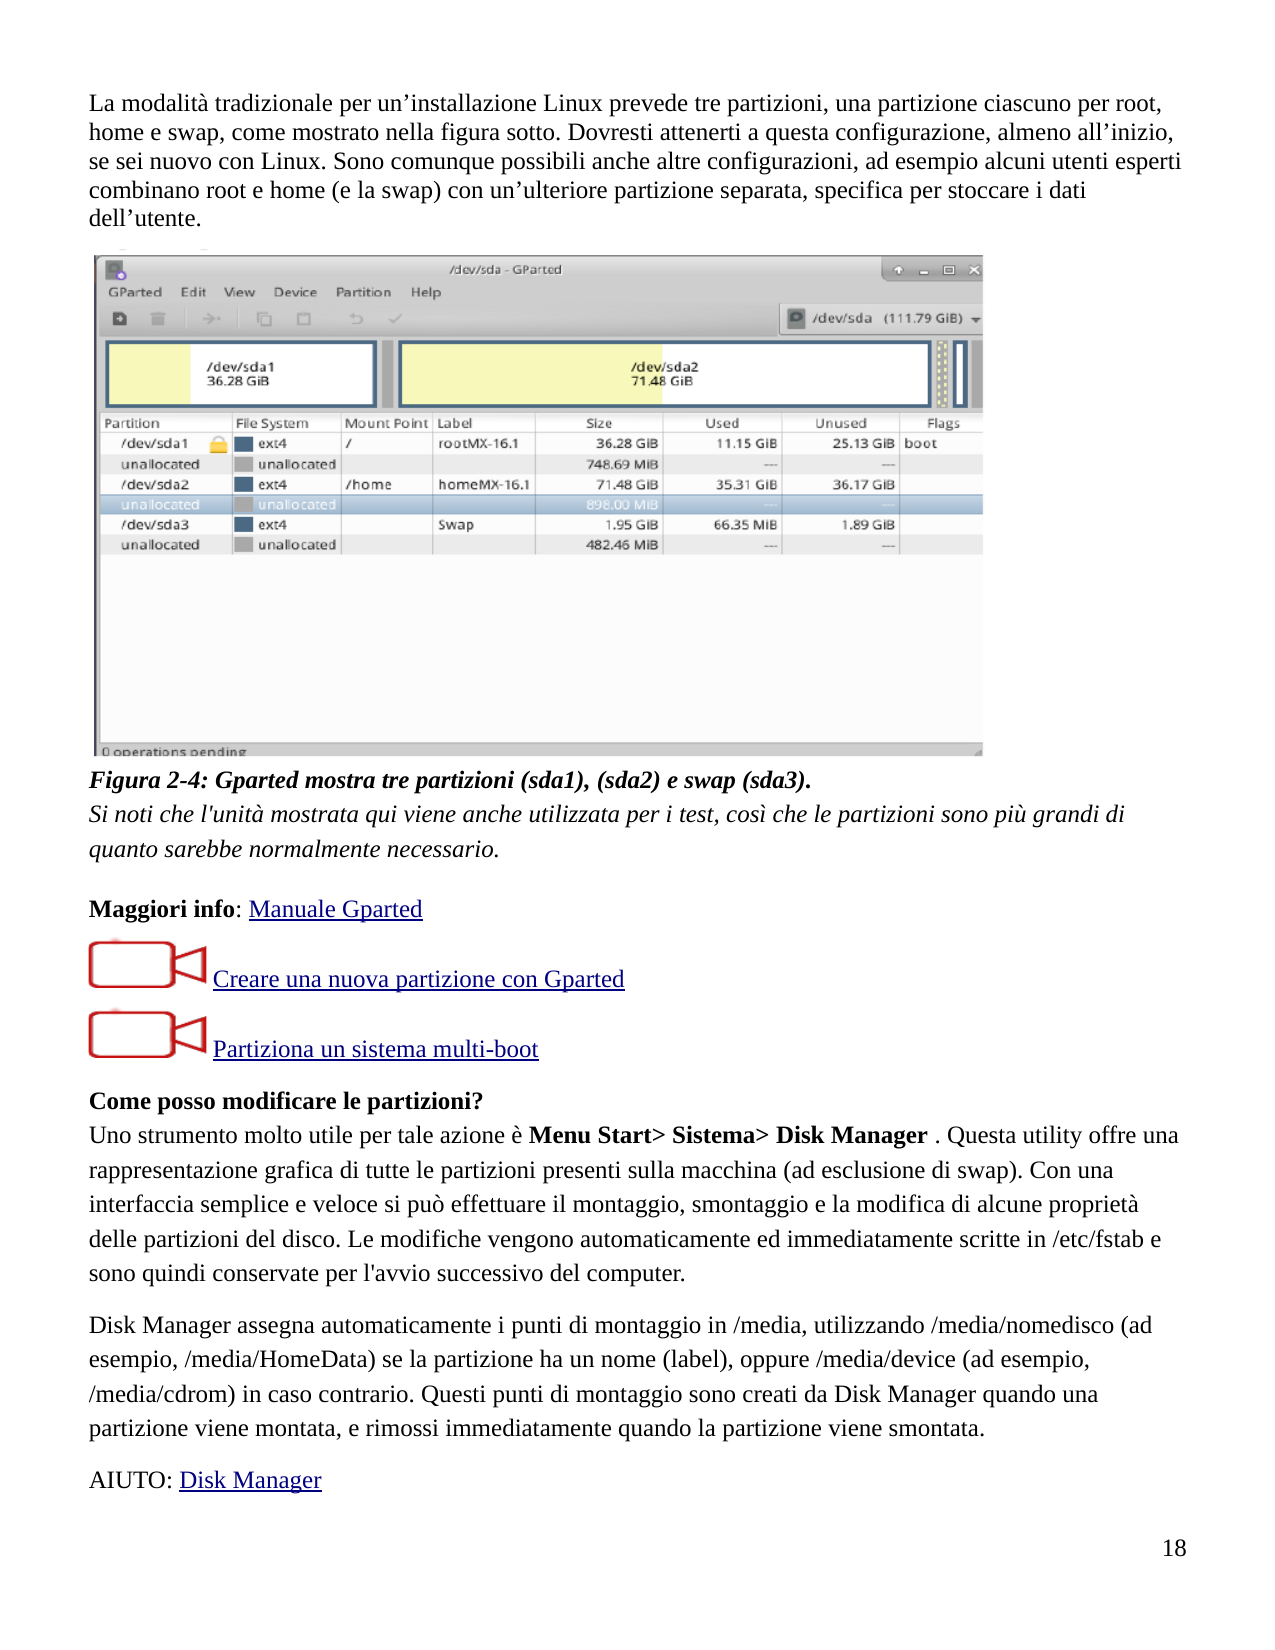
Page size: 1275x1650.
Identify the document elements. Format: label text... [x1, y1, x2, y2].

text Partiziona un sistema multi-boot [88, 999, 1186, 1063]
picture [88, 249, 988, 760]
text Creare una nuova partizione con Gparted [88, 929, 1186, 993]
text Maggiori info: Manuale Gparted [88, 894, 1186, 923]
text AIUTO: Disk Manager [88, 1465, 1186, 1494]
picture [88, 998, 207, 1058]
text La modalità tradizionale per un’installazione Linux prevede tre partizioni, una partizione ciascuno per root, home e swap, come mostrato nella figura sotto. Dovresti attenerti a questa configurazione, almeno all’inizio, se sei nuovo con Linux. Sono comunque possibili anche altre configurazioni, ad esempio alcuni utenti esperti combinano root e home (e la swap) con un’ulteriore partizione separata, specifica per stoccare i dati dell’utente. [88, 88, 1186, 232]
text Si noti che l'unità mostrata qui viene anche utilizzata per i test, così che le partizioni sono più grandi di quanto sarebbe normalmente necessario. [88, 799, 1186, 863]
text Uno strumento molto utile per tale azione è Menu Start> Sistema> Disk Manager . Questa utility offre una rappresentazione grafica di tutte le partizioni presenti sulla macchina (ad esclusione di swap). Con una interfaccia semplice e veloce si può effettuare il montaggio, smontaggio e la modifica di alcune proprietà delle partizioni del disco. Le modifiche vengono automaticamente ed immediatamente scritte in /etc/fstab e sono quindi conservate per l'avvio successivo del computer. [88, 1121, 1186, 1287]
text Disk Manager assegna automaticamente i punti di montaggio in /media, utilizzando /media/nomedisco (ad esempio, /media/HomeData) se la partizione ha un nome (label), oppure /media/device (ad esempio, /media/cdrom) in caso contrario. Questi punti di montaggio sono creati da Disk Manager quando una partizione viene montata, e rimossi immediatamente quando la partizione viene smontata. [88, 1310, 1186, 1442]
text Come posso modificare le partizioni? [88, 1086, 1186, 1115]
picture [88, 928, 207, 988]
text Figura 2-4: Gparted mostra tre partizioni (sda1), (sda2) e swap (sda3). [88, 765, 1186, 794]
